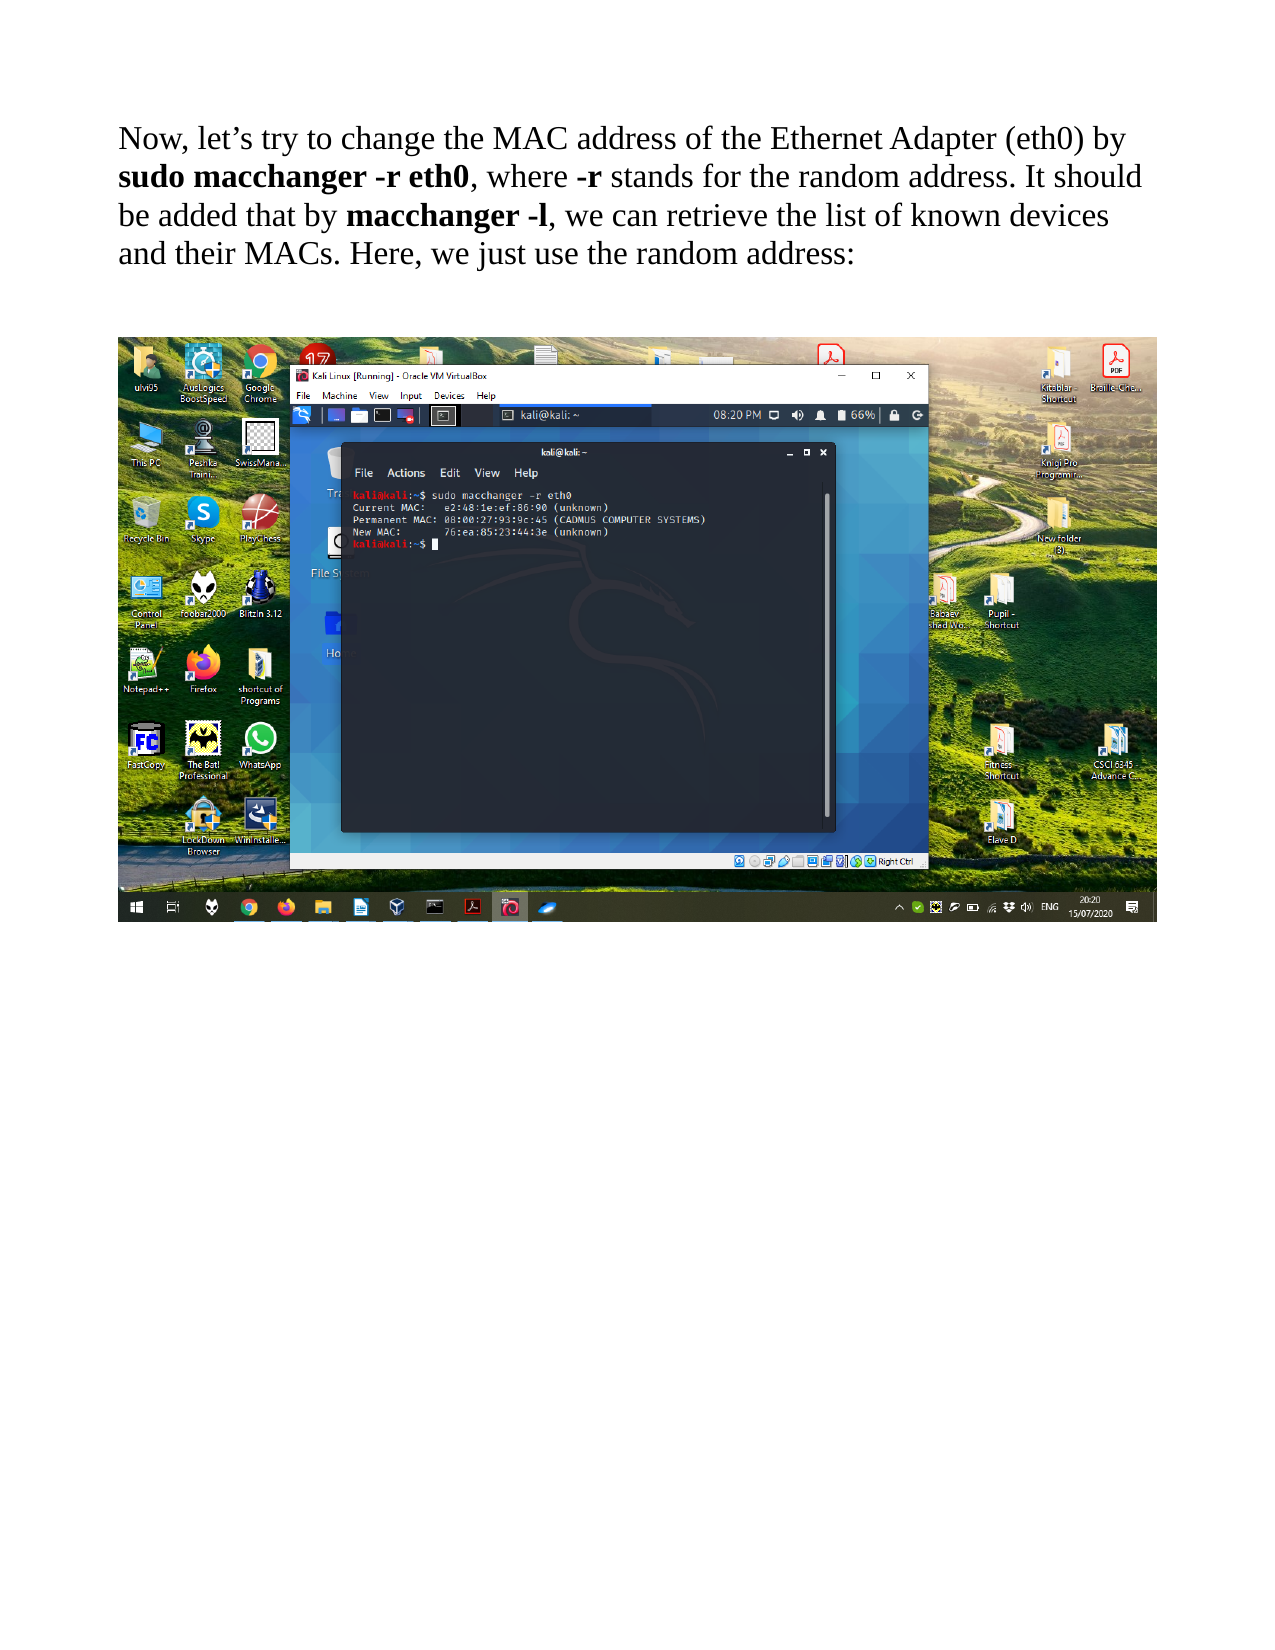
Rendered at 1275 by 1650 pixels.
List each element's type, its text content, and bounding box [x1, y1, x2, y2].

text Now, let’s try to change the MAC address of the Ethernet Adapter (eth0) by sudo macchanger -r eth0, where -r stands for the random address. It should be added that by macchanger -l, we can retrieve the list of known devices and their MACs. Here, we just use the random address: [118, 118, 1157, 271]
picture [118, 337, 1157, 922]
